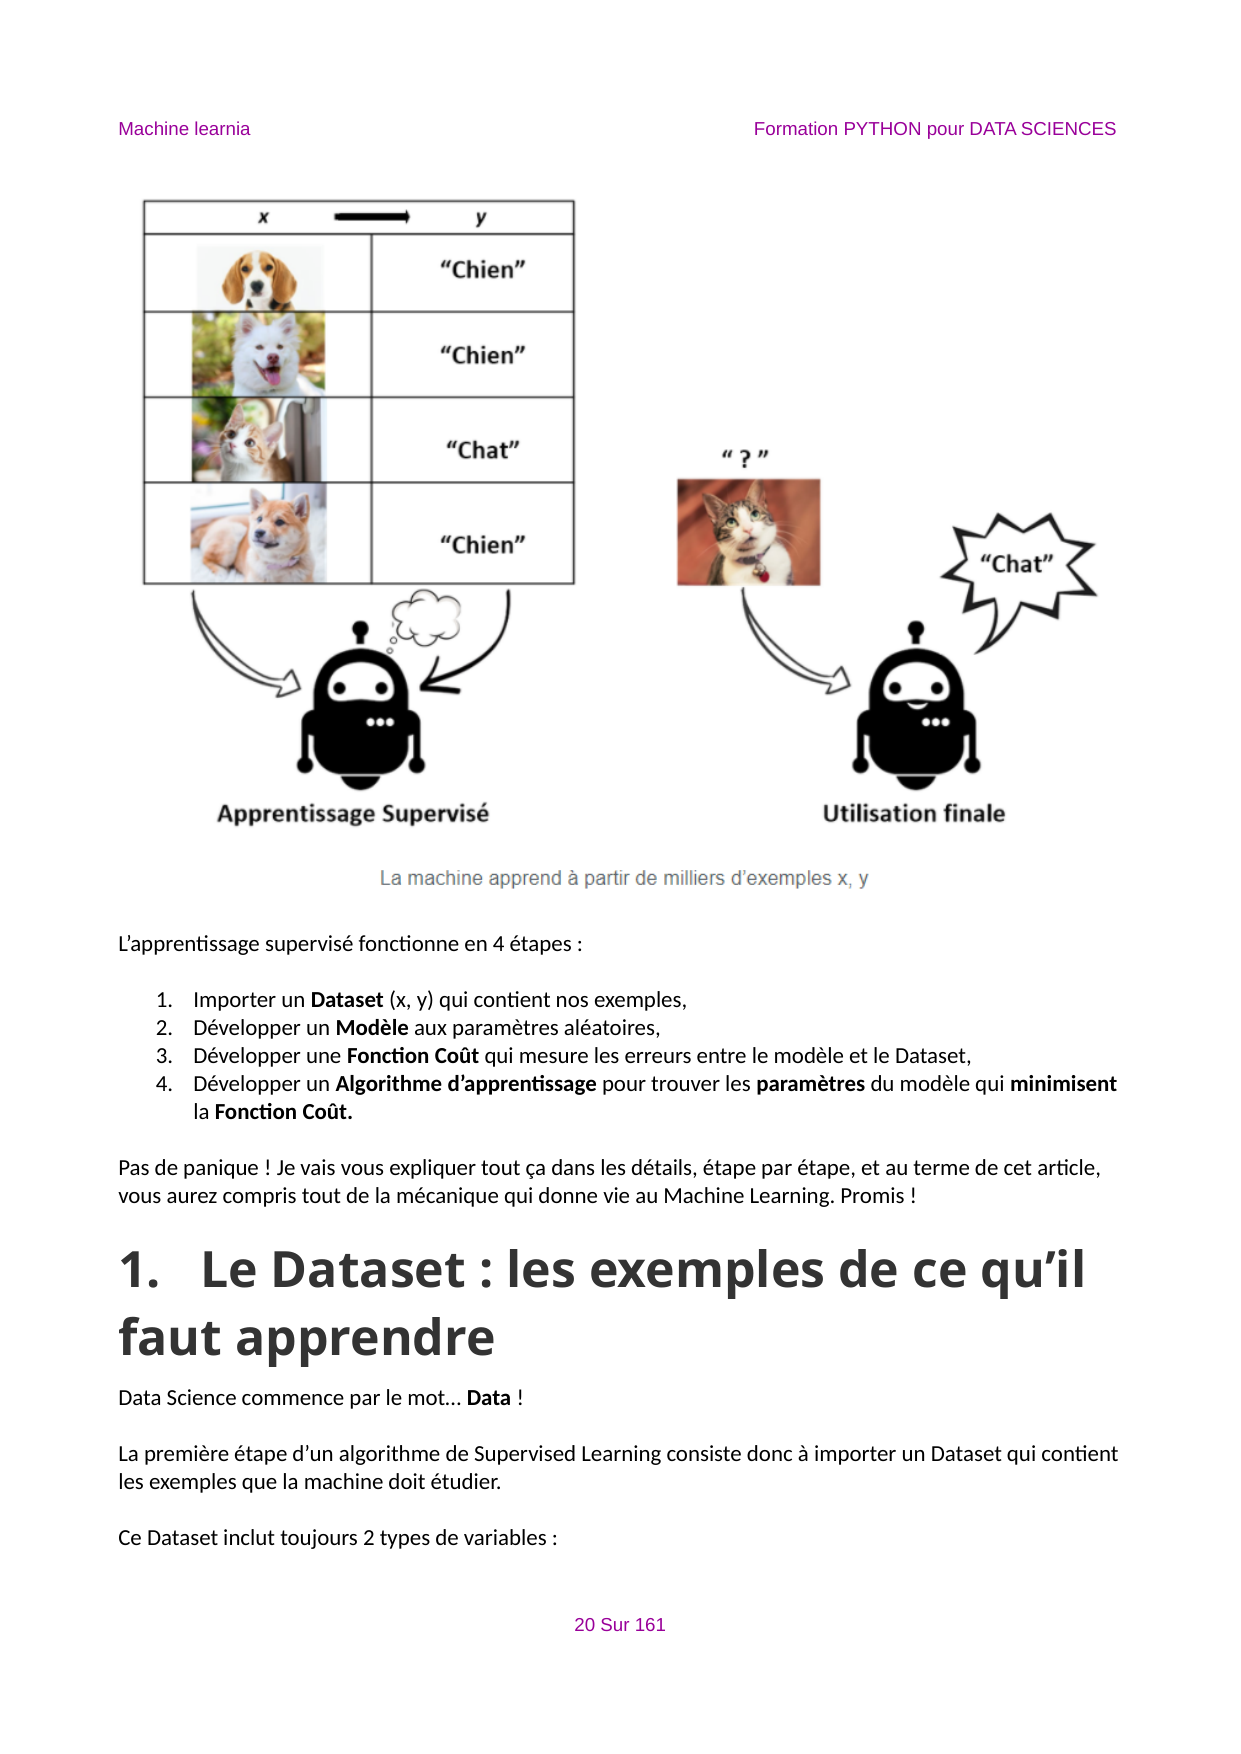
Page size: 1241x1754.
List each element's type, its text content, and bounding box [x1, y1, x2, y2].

list Développer un Algorithme d’apprentissage pour trouver les paramètres du modèle qui minimisent la Fonction Coût. [156, 1069, 1122, 1125]
list Développer une Fonction Coût qui mesure les erreurs entre le modèle et le Dataset, [156, 1041, 1122, 1069]
subtitle 1. Le Dataset : les exemples de ce qu’il faut apprendre [118, 1234, 1122, 1371]
text Data Science commence par le mot… Data ! [118, 1383, 1122, 1411]
text Pas de panique ! Je vais vous expliquer tout ça dans les détails, étape par étape, et au terme de cet article, vous aurez compris tout de la mécanique qui donne vie au Machine Learning. Promis ! [118, 1153, 1122, 1209]
list Importer un Dataset (x, y) qui contient nos exemples, [156, 985, 1122, 1013]
text L’apprentissage supervisé fonctionne en 4 étapes : [118, 929, 1122, 957]
list Développer un Modèle aux paramètres aléatoires, [156, 1013, 1122, 1041]
text La première étape d’un algorithme de Supervised Learning consiste donc à importer un Dataset qui contient les exemples que la machine doit étudier. [118, 1439, 1122, 1495]
text Ce Dataset inclut toujours 2 types de variables : [118, 1523, 1122, 1551]
picture [118, 169, 1122, 901]
